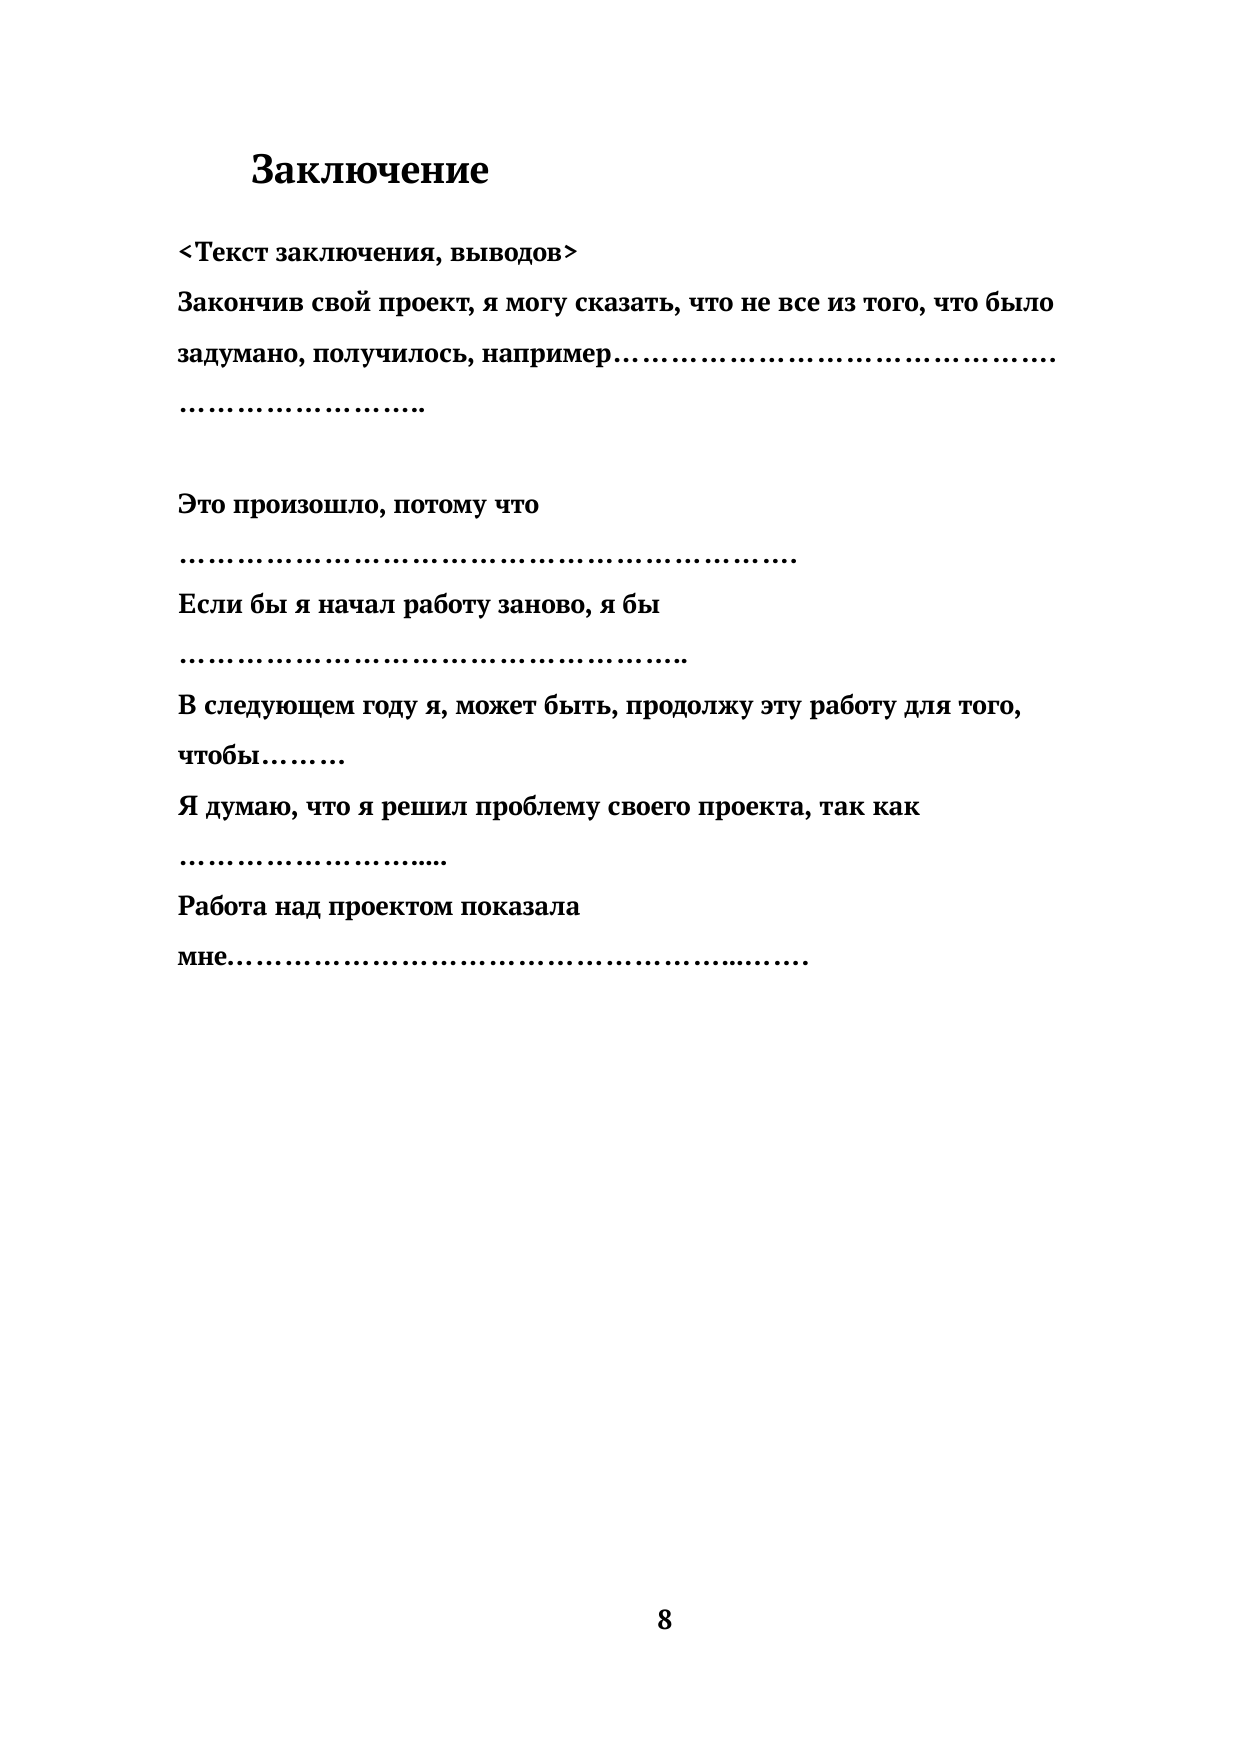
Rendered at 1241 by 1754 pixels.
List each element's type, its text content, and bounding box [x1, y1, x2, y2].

text Это произошло, потому что ………………………………………………………. [177, 486, 1152, 569]
text Работа над проектом показала мне……………………………………………...……. [177, 888, 1152, 972]
text В следующем году я, может быть, продолжу эту работу для того, чтобы……… [177, 687, 1152, 771]
text Если бы я начал работу заново, я бы …………………………………………….. [177, 586, 1152, 670]
text Я думаю, что я решил проблему своего проекта, так как ……………………..... [177, 788, 1152, 871]
subtitle Заключение [251, 143, 1152, 193]
text Закончив свой проект, я могу сказать, что не все из того, что было задумано, получилось, например……………………………………….…………………….. [177, 284, 1152, 419]
text <Текст заключения, выводов> [177, 234, 1152, 268]
